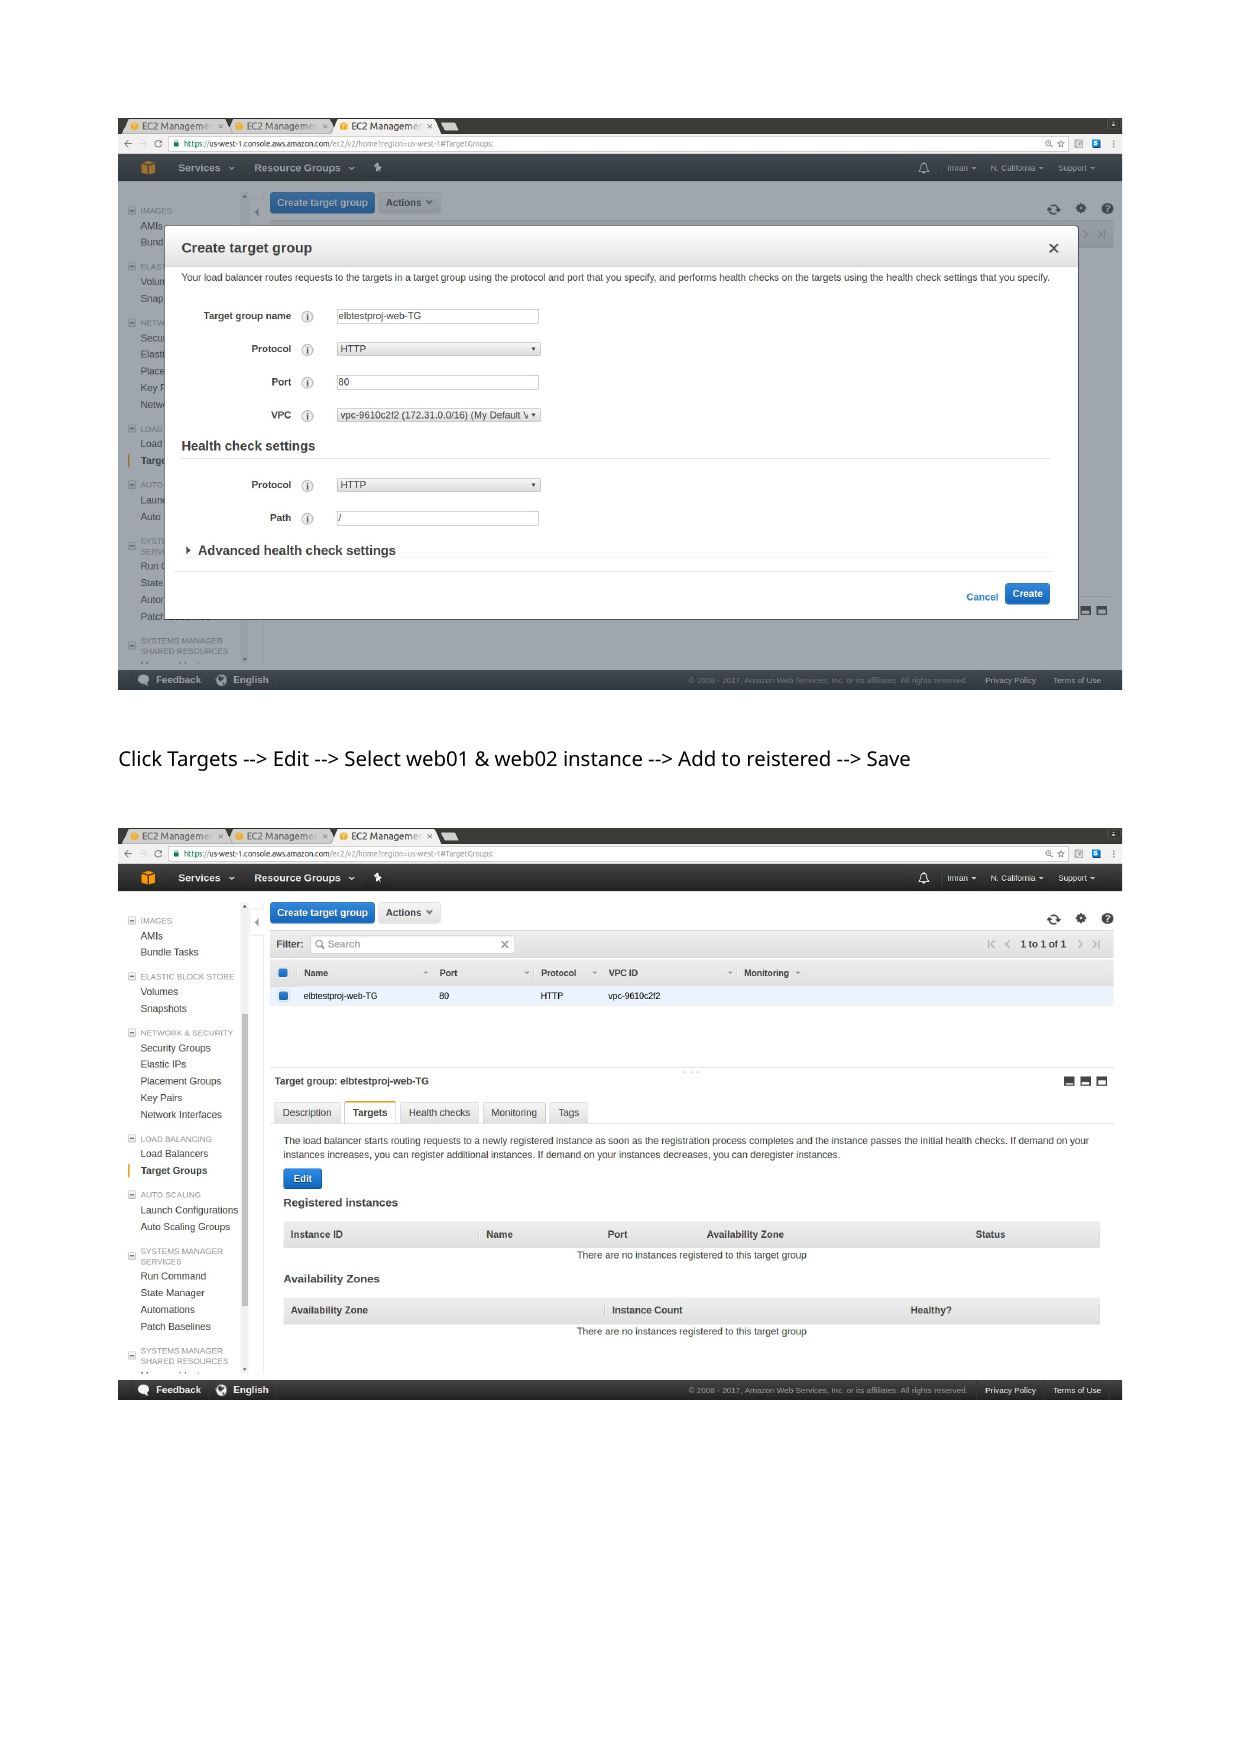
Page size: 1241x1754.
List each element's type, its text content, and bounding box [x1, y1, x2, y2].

picture [118, 828, 1123, 1400]
picture [118, 118, 1123, 690]
text Click Targets --> Edit --> Select web01 & web02 instance --> Add to reistered --> Save [118, 745, 1122, 773]
